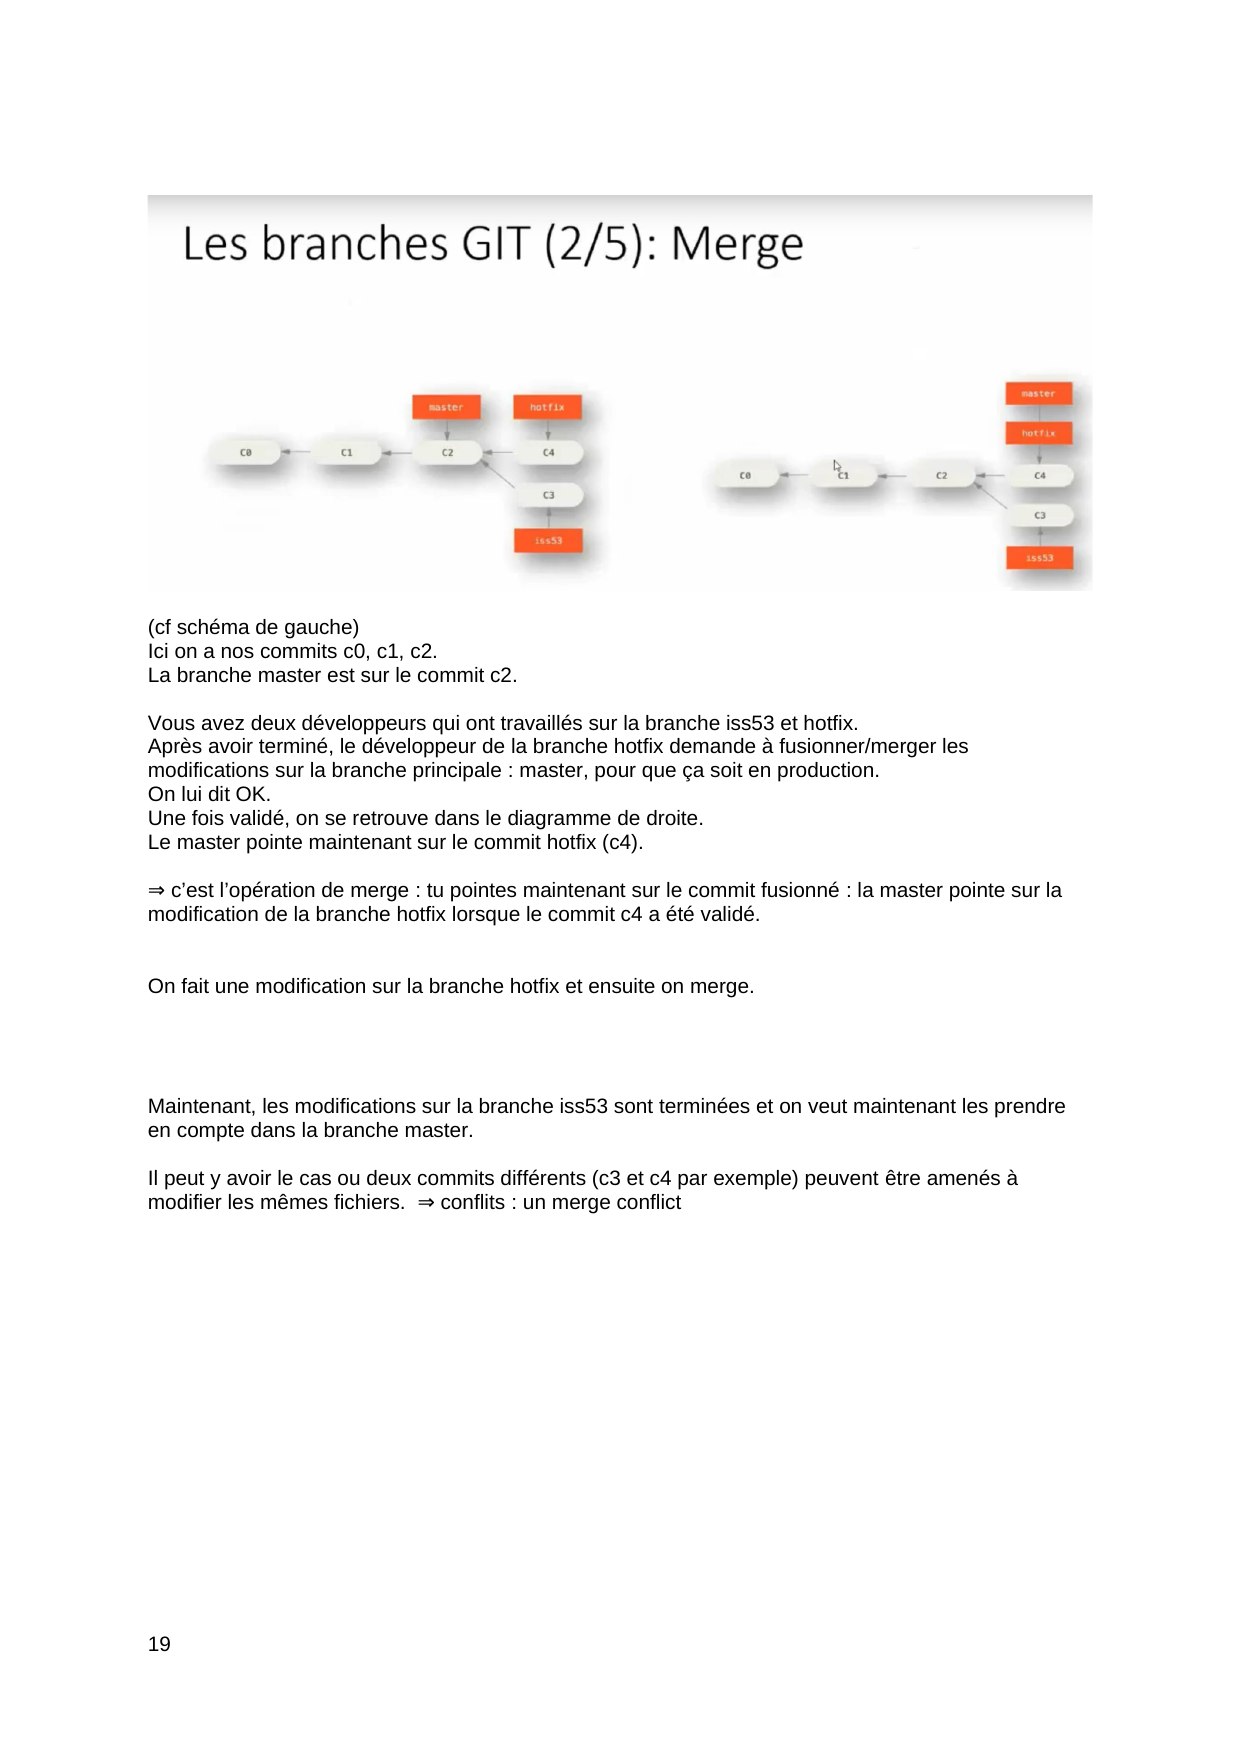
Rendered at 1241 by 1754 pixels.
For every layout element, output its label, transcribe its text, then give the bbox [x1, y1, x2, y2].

text Après avoir terminé, le développeur de la branche hotfix demande à fusionner/merger les modifications sur la branche principale : master, pour que ça soit en production. [148, 734, 1093, 782]
text (cf schéma de gauche) [148, 614, 1093, 638]
text ⇒ c’est l’opération de merge : tu pointes maintenant sur le commit fusionné : la master pointe sur la modification de la branche hotfix lorsque le commit c4 a été validé. [148, 878, 1093, 926]
text La branche master est sur le commit c2. [148, 662, 1093, 686]
text On fait une modification sur la branche hotfix et ensuite on merge. [148, 974, 1093, 998]
text Vous avez deux développeurs qui ont travaillés sur la branche iss53 et hotfix. [148, 710, 1093, 734]
picture [147, 195, 1093, 591]
text On lui dit OK. [148, 782, 1093, 806]
text Le master pointe maintenant sur le commit hotfix (c4). [148, 830, 1093, 854]
text Il peut y avoir le cas ou deux commits différents (c3 et c4 par exemple) peuvent être amenés à modifier les mêmes fichiers. ⇒ conflits : un merge conflict [148, 1166, 1093, 1213]
text Une fois validé, on se retrouve dans le diagramme de droite. [148, 806, 1093, 830]
text Ici on a nos commits c0, c1, c2. [148, 638, 1093, 662]
text Maintenant, les modifications sur la branche iss53 sont terminées et on veut maintenant les prendre en compte dans la branche master. [148, 1094, 1093, 1142]
